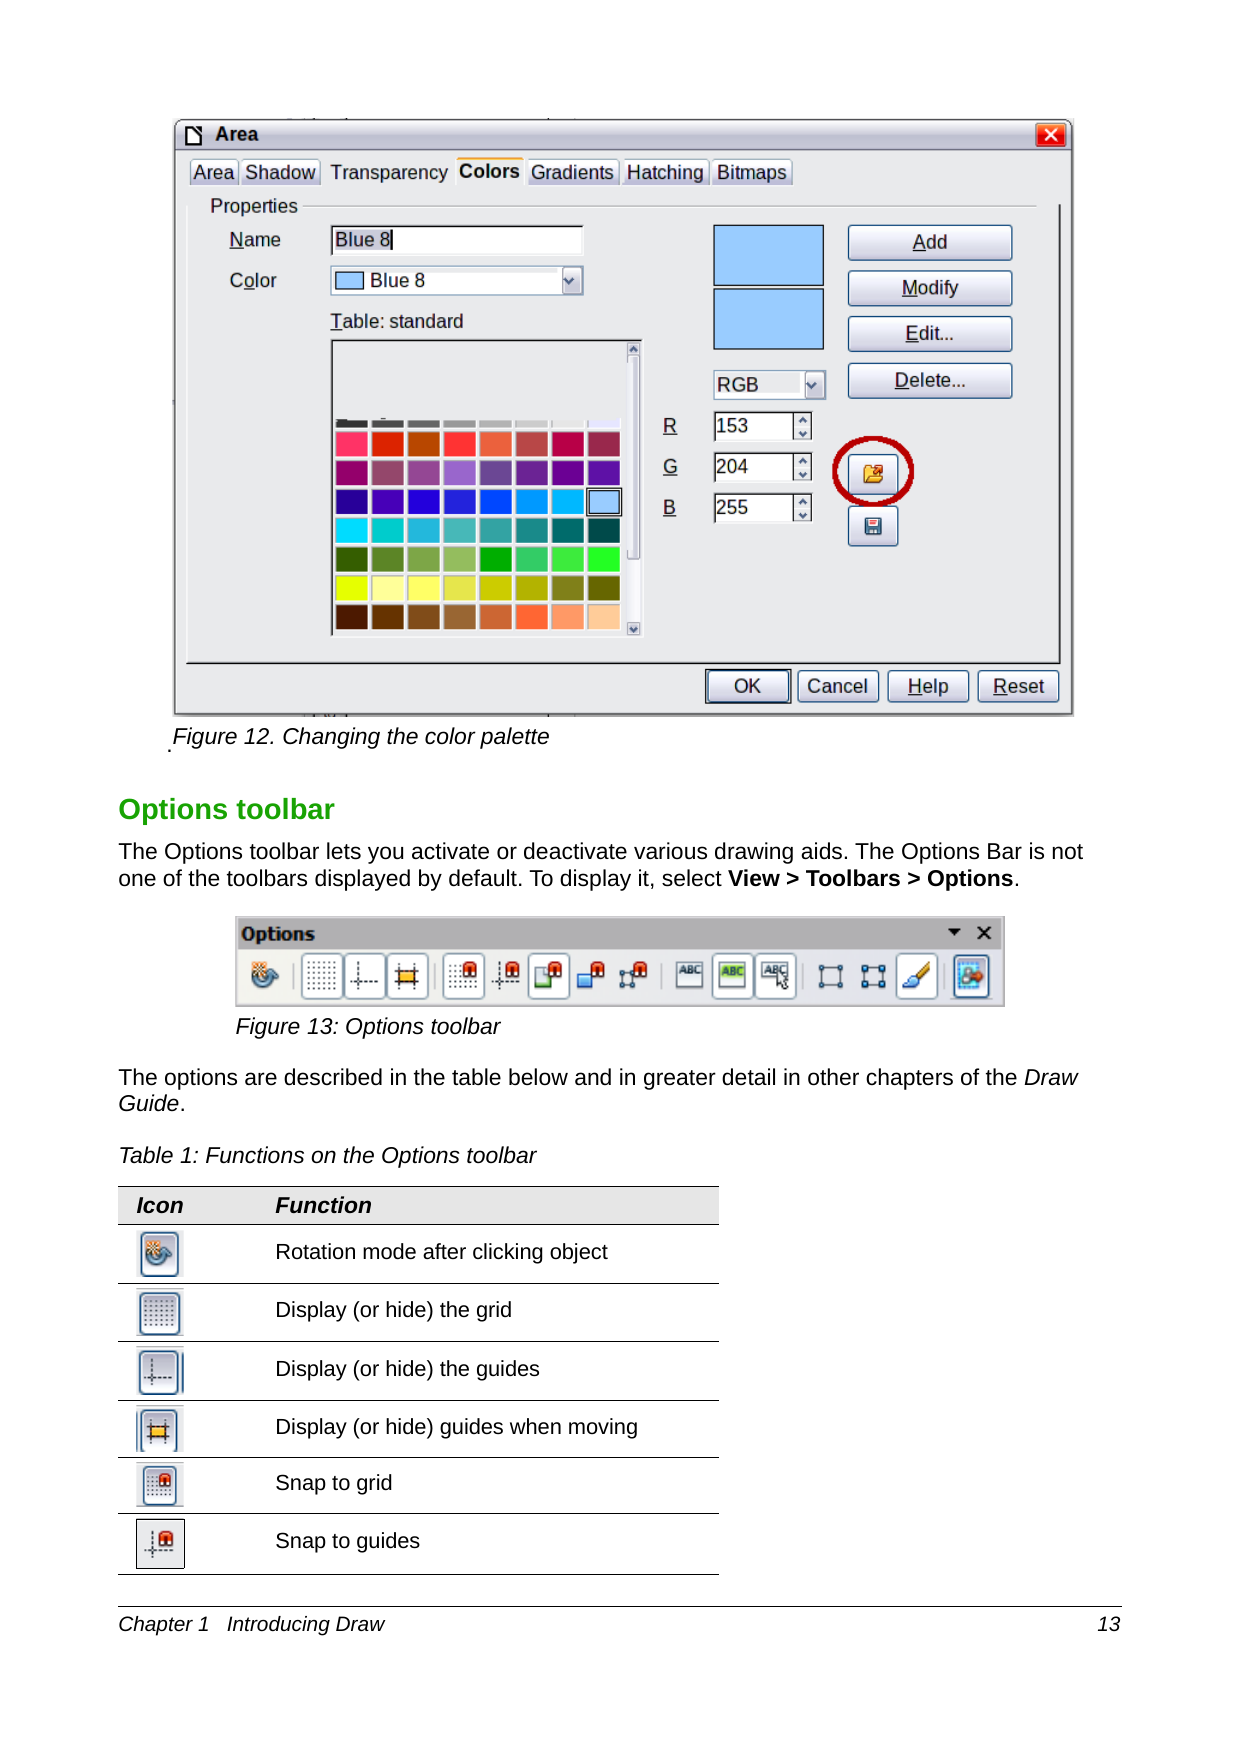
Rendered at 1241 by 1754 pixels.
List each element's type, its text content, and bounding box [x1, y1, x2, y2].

table_cell [118, 1401, 257, 1457]
table_cell Snap to grid [257, 1458, 719, 1513]
picture [172, 118, 1075, 717]
picture [136, 1346, 184, 1395]
picture [136, 1288, 184, 1336]
table_cell Display (or hide) the guides [257, 1342, 719, 1400]
table_cell Rotation mode after clicking object [257, 1225, 719, 1283]
text . [118, 118, 1122, 757]
table_cell [118, 1225, 257, 1283]
table_cell Snap to guides [257, 1514, 719, 1573]
text Figure 12. Changing the color palette [172, 723, 1074, 749]
text The Options toolbar lets you activate or deactivate various drawing aids. The Options Bar is not one of the toolbars displayed by default. To display it, select View > Toolbars > Options. [118, 838, 1122, 891]
text Figure 13: Options toolbar [235, 1013, 1005, 1039]
picture [136, 1229, 184, 1277]
table_cell Display (or hide) the grid [257, 1284, 719, 1341]
table_cell [118, 1458, 257, 1513]
table_header Function [257, 1187, 719, 1224]
table_cell [118, 1342, 257, 1400]
table_header Icon [118, 1187, 257, 1224]
subtitle Options toolbar [118, 792, 1122, 826]
picture [235, 916, 1005, 1007]
text The options are described in the table below and in greater detail in other chapters of the Draw Guide. [118, 1064, 1122, 1117]
table_cell [118, 1514, 257, 1573]
picture [137, 1520, 184, 1568]
text Table 1: Functions on the Options toolbar [118, 1142, 1122, 1168]
picture [136, 1462, 184, 1507]
table_cell [118, 1284, 257, 1341]
table_cell Display (or hide) guides when moving [257, 1401, 719, 1457]
picture [136, 1405, 184, 1452]
